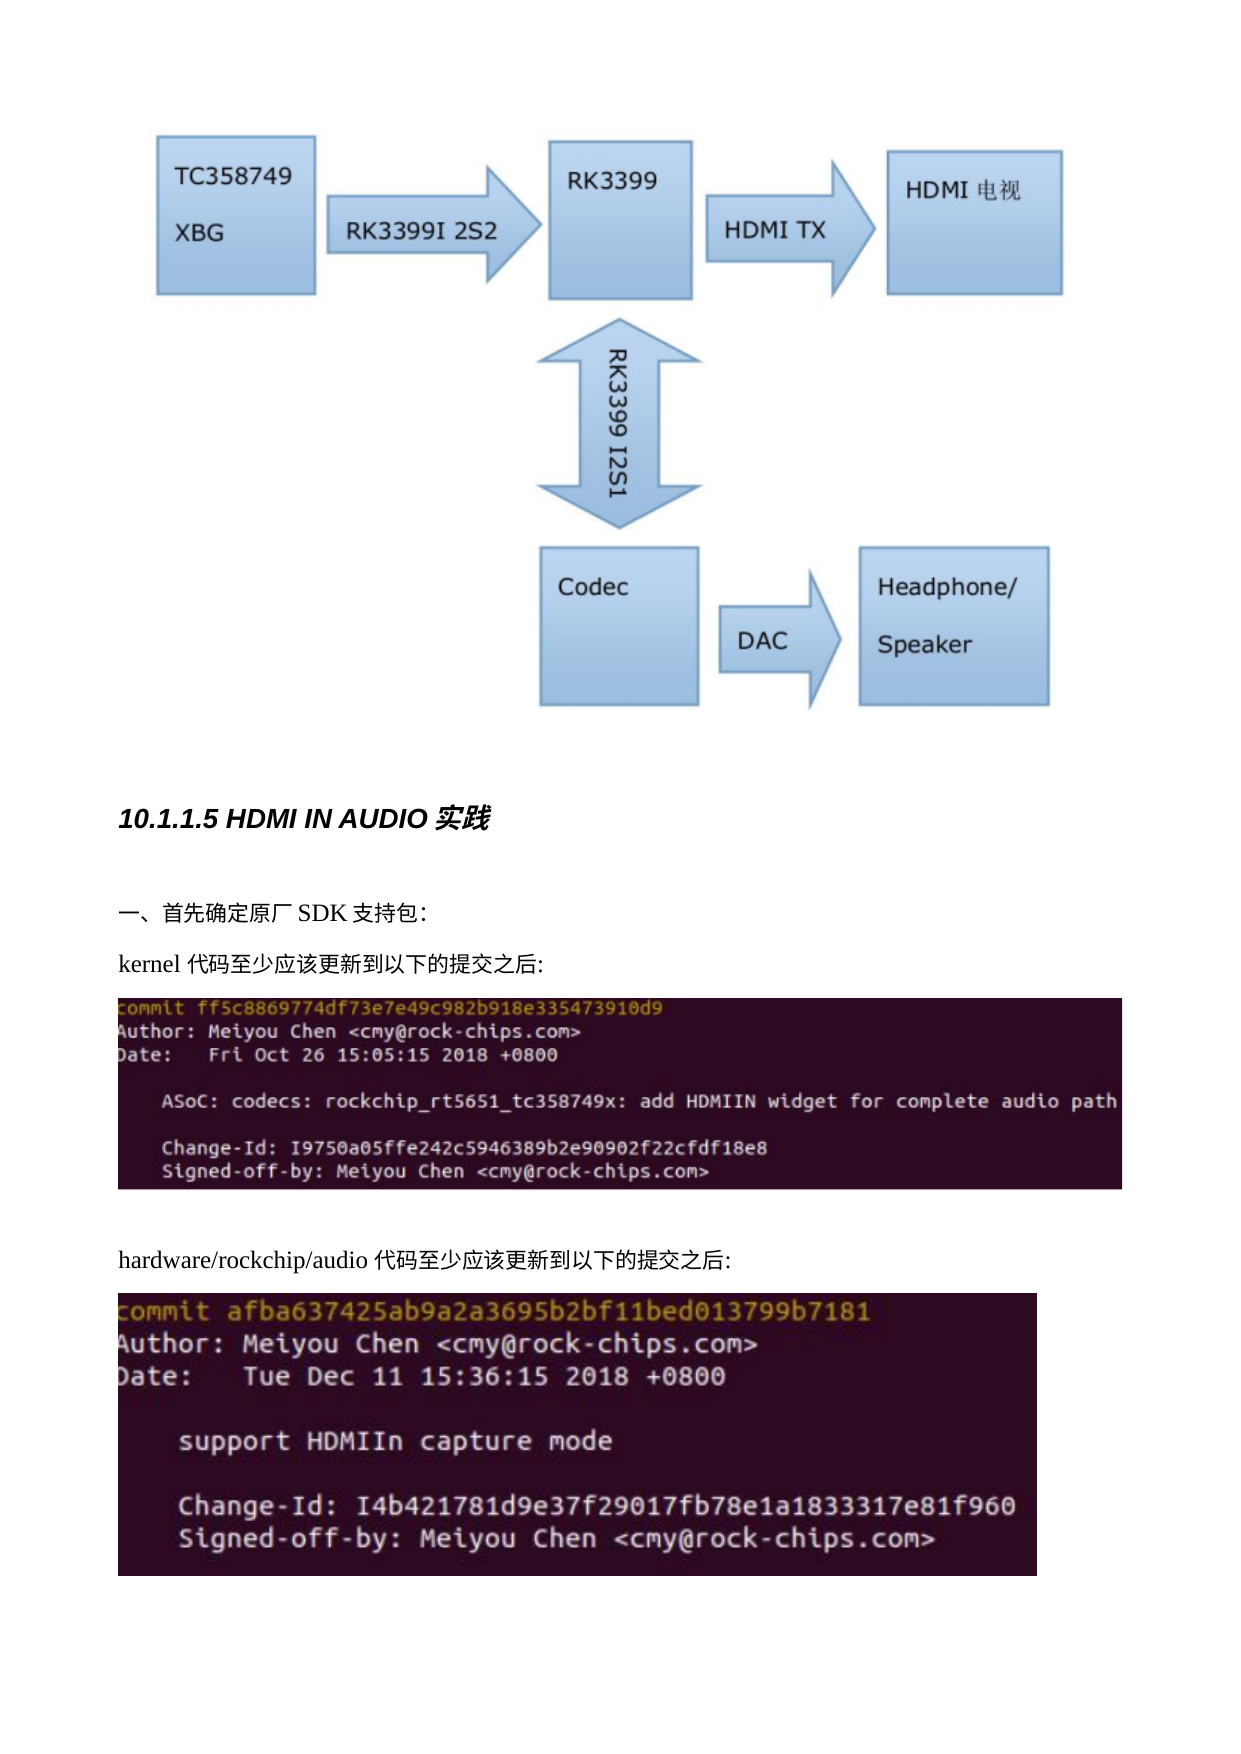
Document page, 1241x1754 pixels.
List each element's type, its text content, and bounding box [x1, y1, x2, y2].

subtitle 10.1.1.5 HDMI IN AUDIO实践 [118, 796, 1122, 836]
picture [118, 998, 1123, 1191]
text hardware/rockchip/audio 代码至少应该更新到以下的提交之后: [118, 1243, 1122, 1274]
text kernel 代码至少应该更新到以下的提交之后: [118, 947, 1122, 979]
text 一、首先确定原厂SDK支持包： [118, 896, 1122, 928]
picture [118, 1293, 1037, 1576]
picture [118, 118, 1123, 732]
